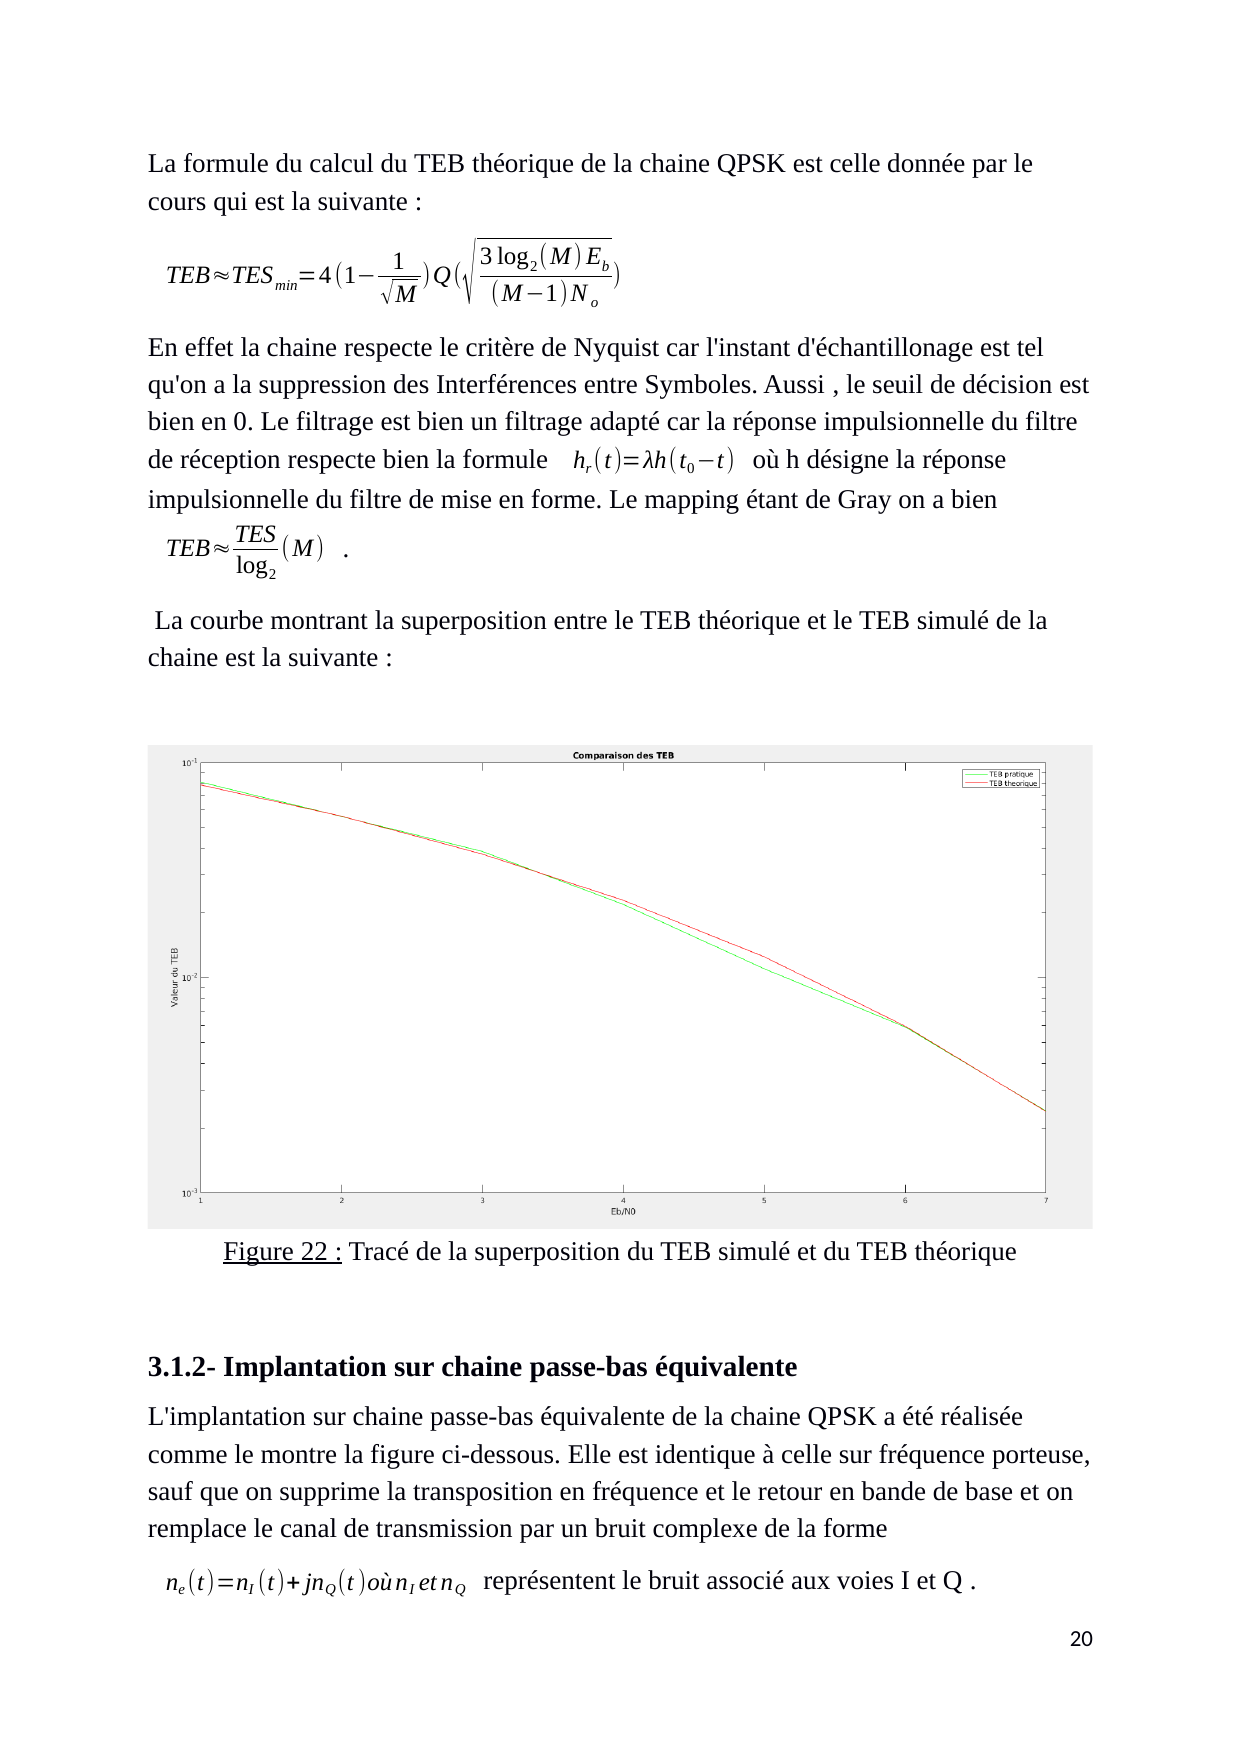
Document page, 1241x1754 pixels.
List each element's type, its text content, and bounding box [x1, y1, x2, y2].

text En effet la chaine respecte le critère de Nyquist car l'instant d'échantillonage est tel qu'on a la suppression des Interférences entre Symboles. Aussi , le seuil de décision est bien en 0. Le filtrage est bien un filtrage adapté car la réponse impulsionnelle du filtre de réception respecte bien la formule où h désigne la réponse impulsionnelle du filtre de mise en forme. Le mapping étant de Gray on a bien . [148, 331, 1093, 583]
text L'implantation sur chaine passe-bas équivalente de la chaine QPSK a été réalisée comme le montre la figure ci-dessous. Elle est identique à celle sur fréquence porteuse, sauf que on supprime la transposition en fréquence et le retour en bande de base et on remplace le canal de transmission par un bruit complexe de la forme [148, 1400, 1093, 1543]
text La formule du calcul du TEB théorique de la chaine QPSK est celle donnée par le cours qui est la suivante : [148, 148, 1093, 216]
text Figure 22 : Tracé de la superposition du TEB simulé et du TEB théorique [148, 1229, 1093, 1266]
subtitle 3.1.2- Implantation sur chaine passe-bas équivalente [148, 1349, 1093, 1383]
picture [147, 745, 1093, 1229]
text La courbe montrant la superposition entre le TEB théorique et le TEB simulé de la chaine est la suivante : [148, 604, 1093, 672]
text représentent le bruit associé aux voies I et Q . [148, 1564, 1093, 1598]
